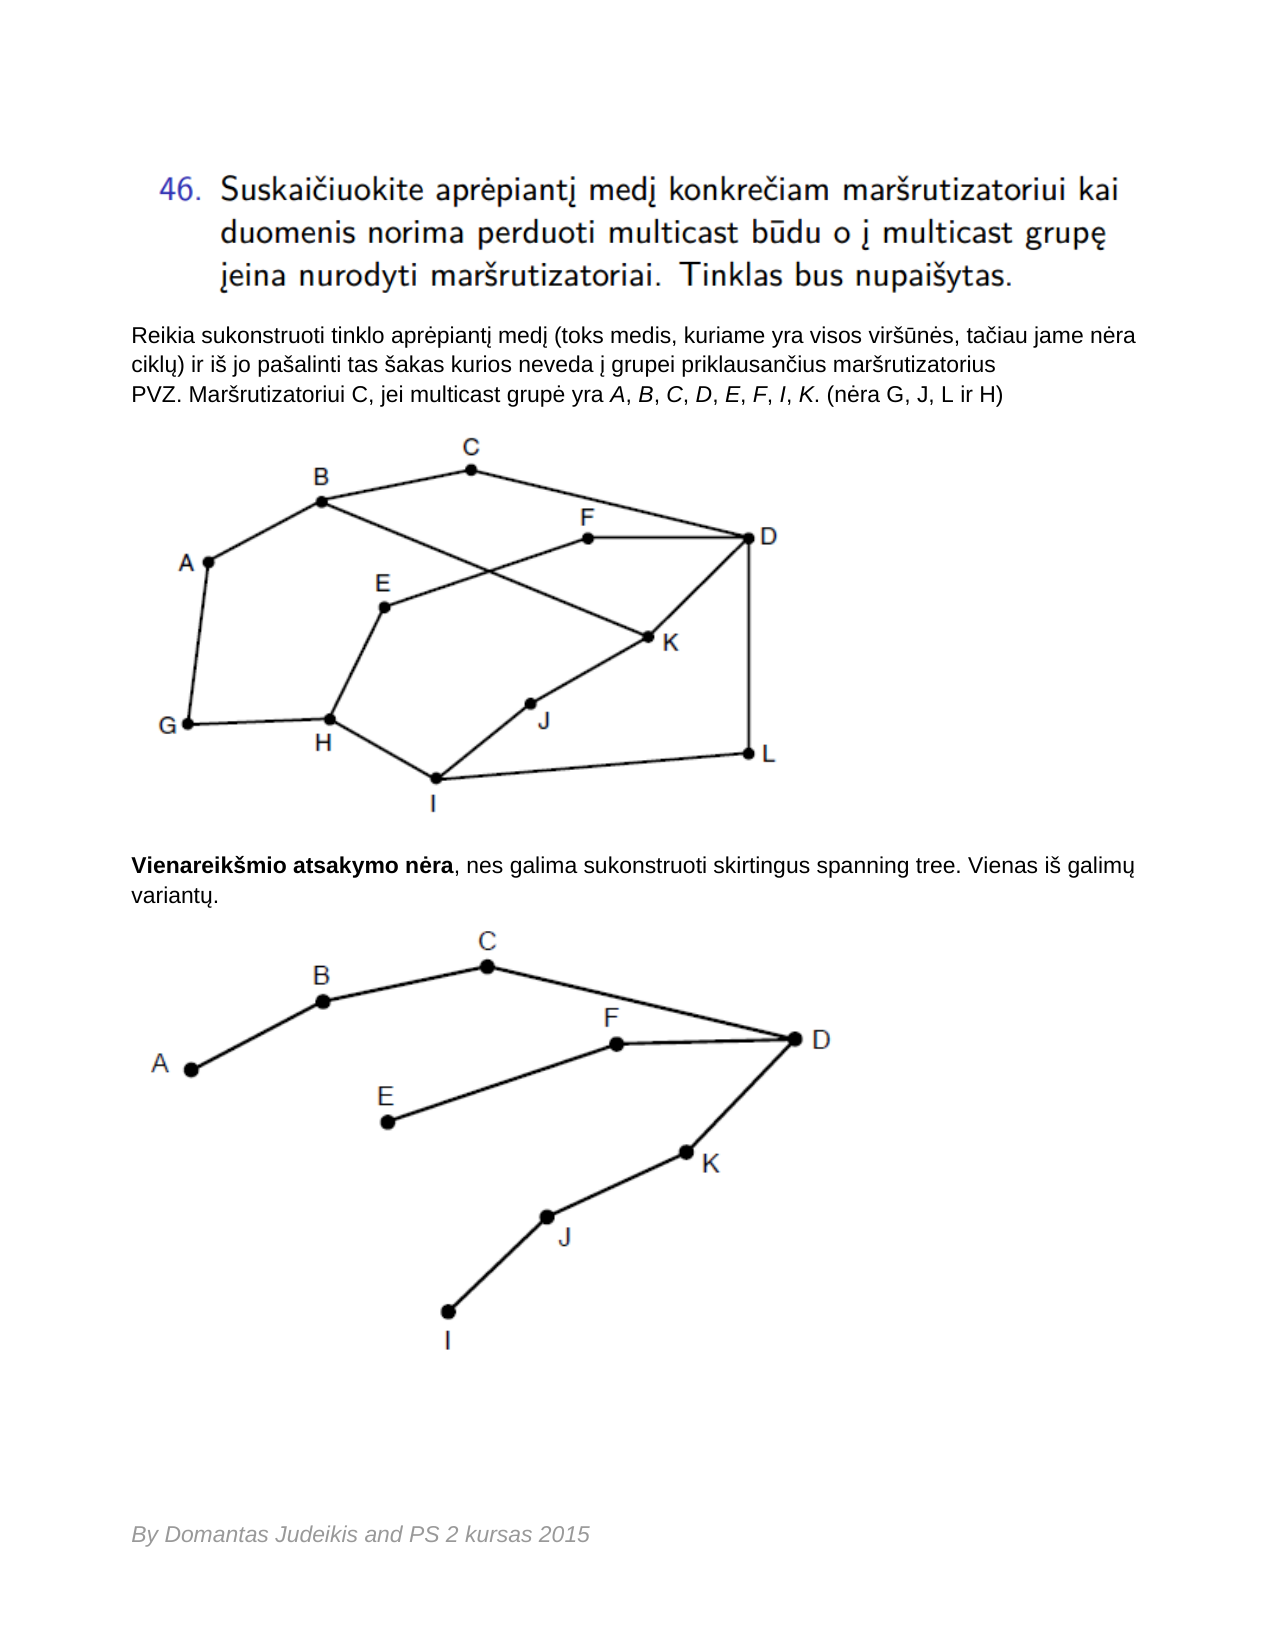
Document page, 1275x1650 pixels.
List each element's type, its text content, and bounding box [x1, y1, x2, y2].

picture [150, 429, 803, 831]
picture [150, 930, 833, 1353]
text PVZ. Maršrutizatoriui C, jei multicast grupė yra A, B, C, D, E, F, I, K. (nėra G, J, L ir H) [131, 381, 1144, 407]
text Vienareikšmio atsakymo nėra, nes galima sukonstruoti skirtingus spanning tree. Vienas iš galimų variantų. [131, 853, 1144, 908]
picture [150, 168, 1125, 300]
text Reikia sukonstruoti tinklo aprėpiantį medį (toks medis, kuriame yra visos viršūnės, tačiau jame nėra ciklų) ir iš jo pašalinti tas šakas kurios neveda į grupei priklausančius maršrutizatorius [131, 322, 1144, 377]
